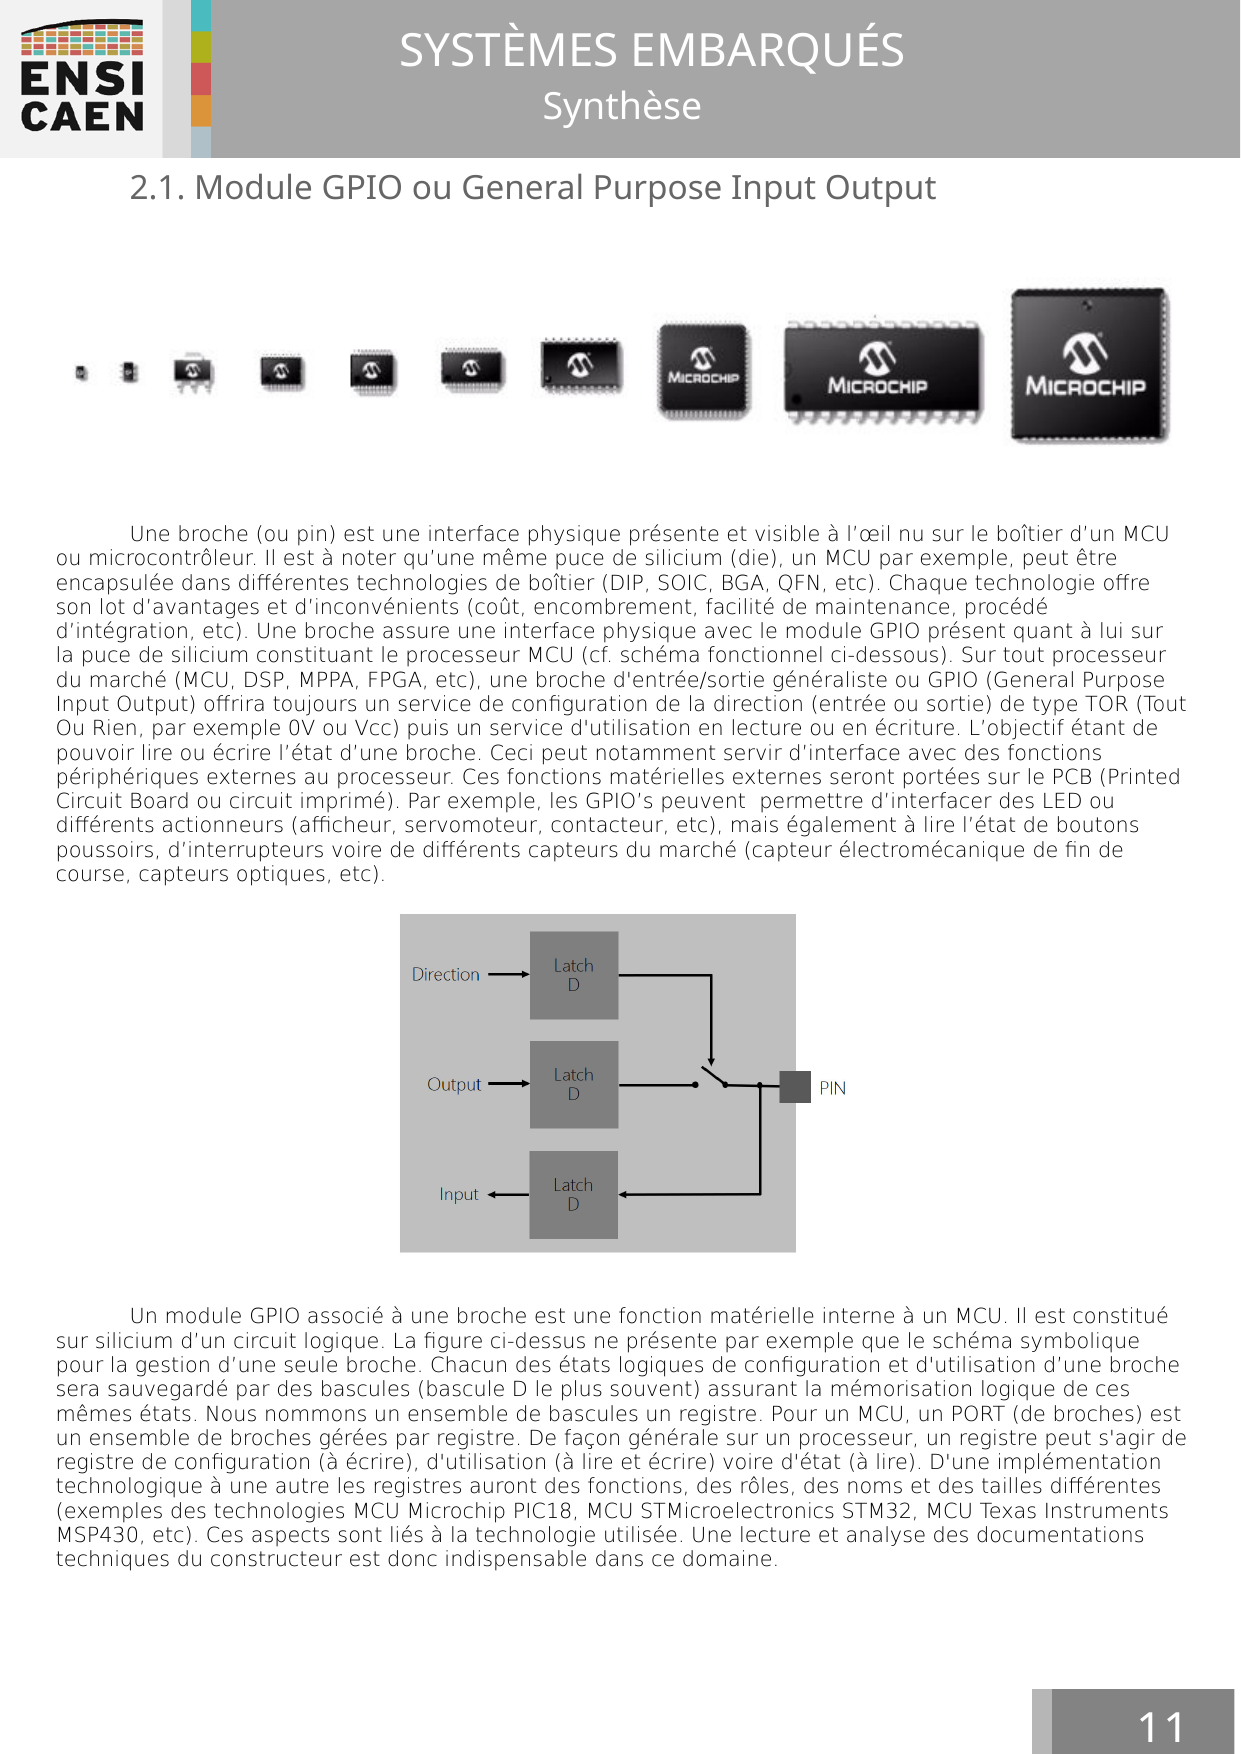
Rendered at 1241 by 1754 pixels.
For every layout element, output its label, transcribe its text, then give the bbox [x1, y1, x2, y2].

picture [395, 910, 849, 1256]
picture [1032, 1689, 1235, 1754]
picture [61, 277, 1184, 454]
text 2.1. Module GPIO ou General Purpose Input Output [55, 164, 1189, 209]
picture [0, 0, 1241, 158]
text Une broche (ou pin) est une interface physique présente et visible à l’œil nu sur le boîtier d’un MCU ou microcontrôleur. Il est à noter qu’une même puce de silicium (die), un MCU par exemple, peut être encapsulée dans différentes technologies de boîtier (DIP, SOIC, BGA, QFN, etc). Chaque technologie offre son lot d’avantages et d’inconvénients (coût, encombrement, facilité de maintenance, procédé d’intégration, etc). Une broche assure une interface physique avec le module GPIO présent quant à lui sur la puce de silicium constituant le processeur MCU (cf. schéma fonctionnel ci-dessous). Sur tout processeur du marché (MCU, DSP, MPPA, FPGA, etc), une broche d'entrée/sortie généraliste ou GPIO (General Purpose Input Output) offrira toujours un service de configuration de la direction (entrée ou sortie) de type TOR (Tout Ou Rien, par exemple 0V ou Vcc) puis un service d'utilisation en lecture ou en écriture. L’objectif étant de pouvoir lire ou écrire l’état d’une broche. Ceci peut notamment servir d’interface avec des fonctions périphériques externes au processeur. Ces fonctions matérielles externes seront portées sur le PCB (Printed Circuit Board ou circuit imprimé). Par exemple, les GPIO’s peuvent permettre d’interfacer des LED ou différents actionneurs (afficheur, servomoteur, contacteur, etc), mais également à lire l’état de boutons poussoirs, d’interrupteurs voire de différents capteurs du marché (capteur électromécanique de fin de course, capteurs optiques, etc). [55, 522, 1189, 886]
text Un module GPIO associé à une broche est une fonction matérielle interne à un MCU. Il est constitué sur silicium d’un circuit logique. La figure ci-dessus ne présente par exemple que le schéma symbolique pour la gestion d’une seule broche. Chacun des états logiques de configuration et d'utilisation d’une broche sera sauvegardé par des bascules (bascule D le plus souvent) assurant la mémorisation logique de ces mêmes états. Nous nommons un ensemble de bascules un registre. Pour un MCU, un PORT (de broches) est un ensemble de broches gérées par registre. De façon générale sur un processeur, un registre peut s'agir de registre de configuration (à écrire), d'utilisation (à lire et écrire) voire d'état (à lire). D'une implémentation technologique à une autre les registres auront des fonctions, des rôles, des noms et des tailles différentes (exemples des technologies MCU Microchip PIC18, MCU STMicroelectronics STM32, MCU Texas Instruments MSP430, etc). Ces aspects sont liés à la technologie utilisée. Une lecture et analyse des documentations techniques du constructeur est donc indispensable dans ce domaine. [55, 1304, 1189, 1571]
